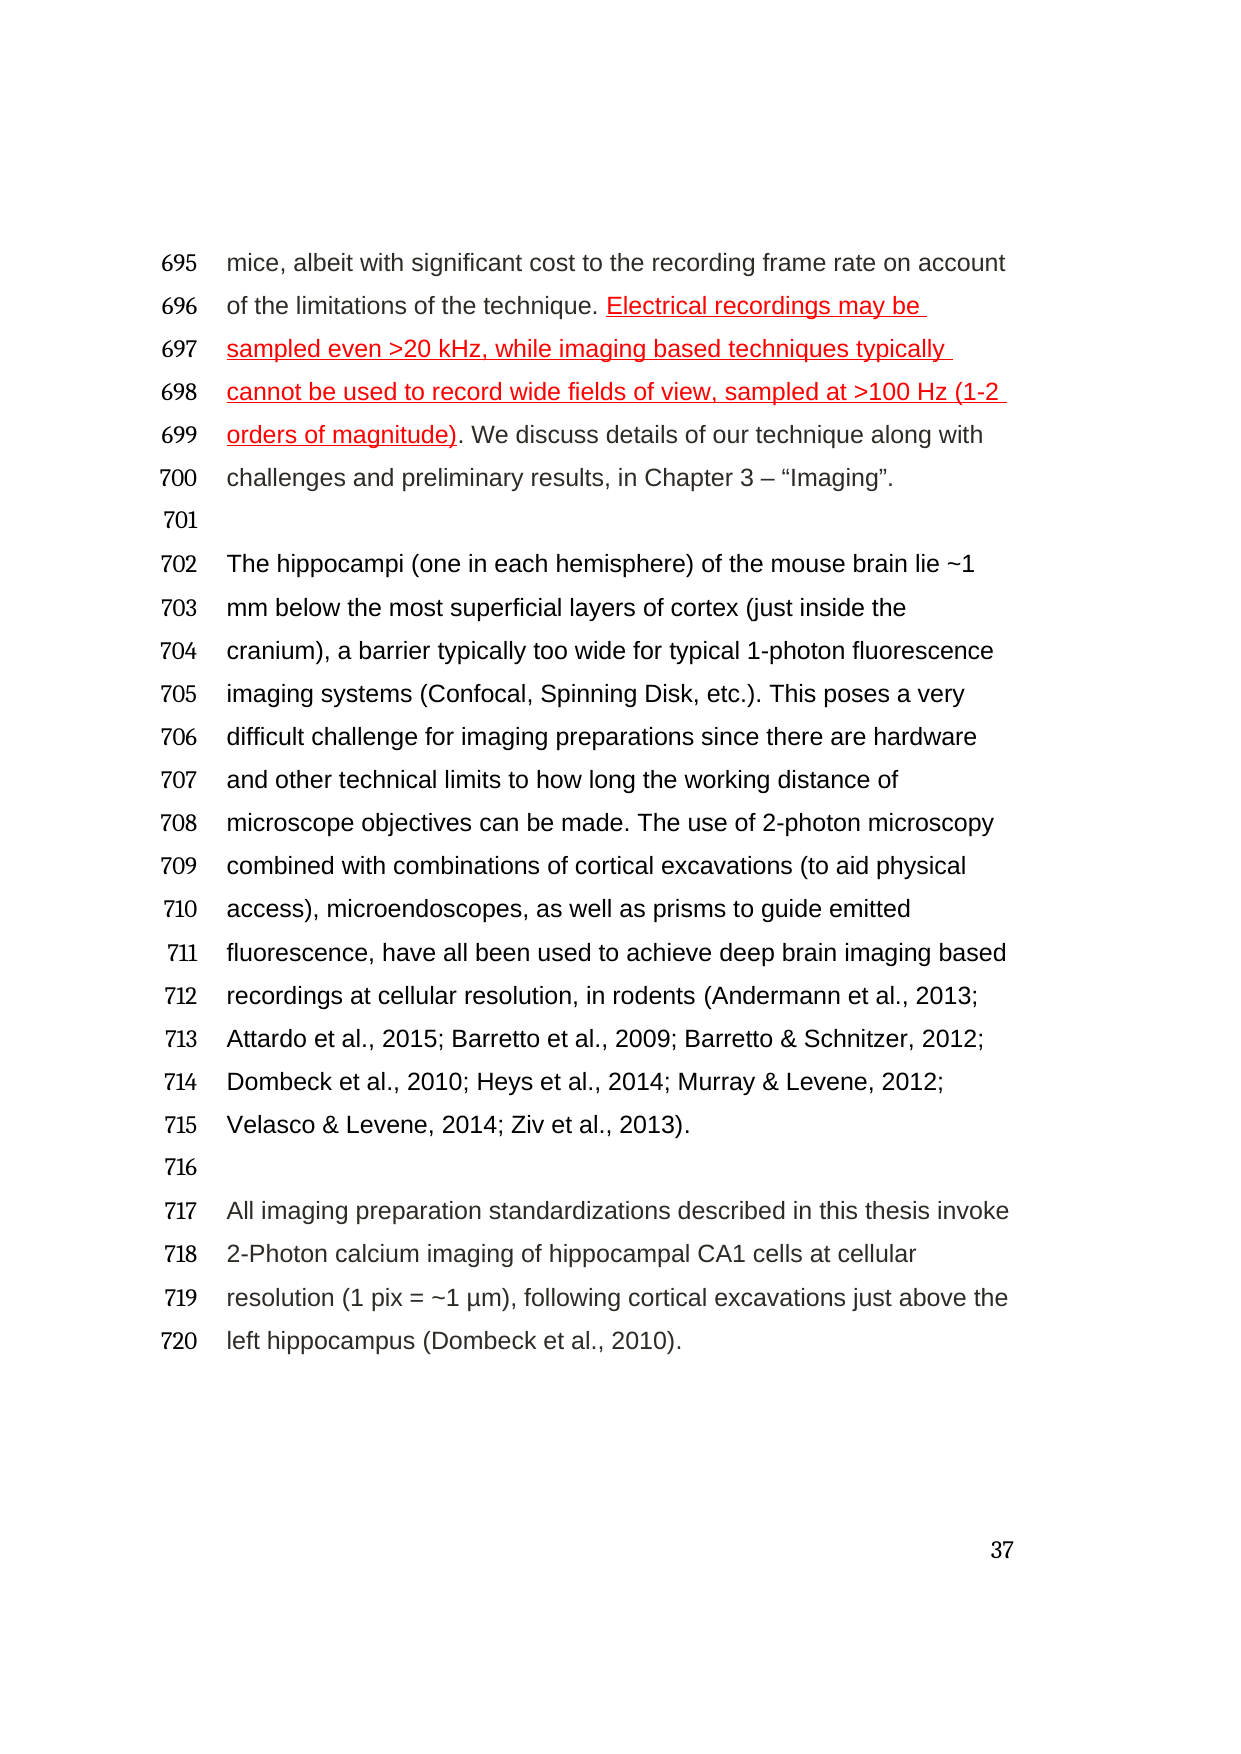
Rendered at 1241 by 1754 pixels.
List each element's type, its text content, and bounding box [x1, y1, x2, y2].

text The hippocampi (one in each hemisphere) of the mouse brain lie ~1 mm below the most superficial layers of cortex (just inside the cranium), a barrier typically too wide for typical 1-photon fluorescence imaging systems (Confocal, Spinning Disk, etc.). This poses a very difficult challenge for imaging preparations since there are hardware and other technical limits to how long the working distance of microscope objectives can be made. The use of 2-photon microscopy combined with combinations of cortical excavations (to aid physical access), microendoscopes, as well as prisms to guide emitted fluorescence, have all been used to achieve deep brain imaging based recordings at cellular resolution, in rodents (Andermann et al., 2013; Attardo et al., 2015; Barretto et al., 2009; Barretto & Schnitzer, 2012; Dombeck et al., 2010; Heys et al., 2014; Murray & Levene, 2012; Velasco & Levene, 2014; Ziv et al., 2013)⁠. [226, 549, 1014, 1139]
text mice, albeit with significant cost to the recording frame rate on account of the limitations of the technique. Electrical recordings may be sampled even >20 kHz, while imaging based techniques typically cannot be used to record wide fields of view, sampled at >100 Hz (1-2 orders of magnitude). We discuss details of our technique along with challenges and preliminary results, in Chapter 3 – “Imaging”. [226, 248, 1014, 492]
text All imaging preparation standardizations described in this thesis invoke 2-Photon calcium imaging of hippocampal CA1 cells at cellular resolution (1 pix = ~1 µm), following cortical excavations just above the left hippocampus (Dombeck et al., 2010)⁠. [226, 1196, 1014, 1354]
